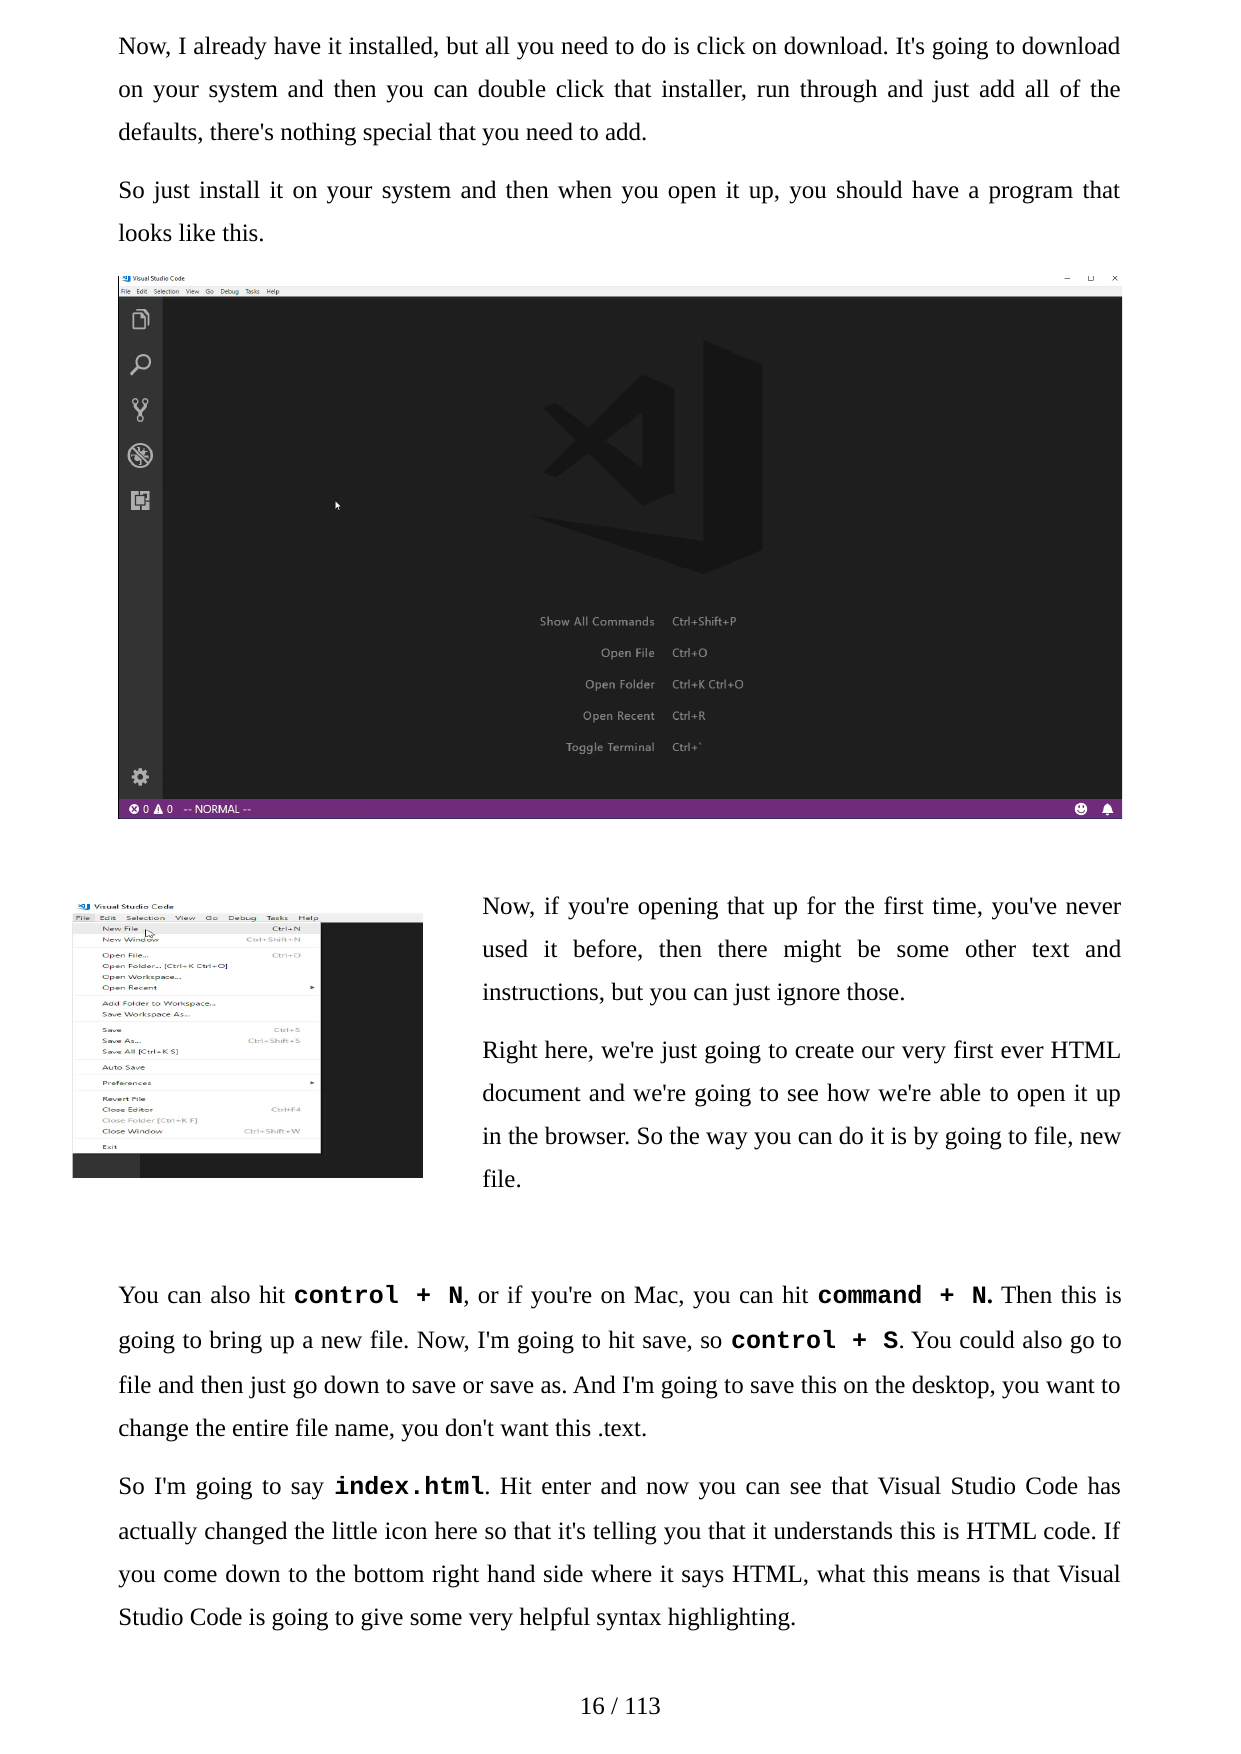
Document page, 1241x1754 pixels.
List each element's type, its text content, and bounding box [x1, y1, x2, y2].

text You can also hit control + N, or if you're on Mac, you can hit command + N. Then this is going to bring up a new file. Now, I'm going to hit save, so control + S. You could also go to file and then just go down to save or save as. And I'm going to save this on the desktop, you want to change the entire file name, you don't want this .text. [118, 1280, 1122, 1442]
picture [118, 276, 1123, 819]
text So just install it on your system and then when you open it up, you should have a program that looks like this. [118, 175, 1122, 247]
picture [72, 904, 423, 1178]
text Now, I already have it installed, but all you need to do is click on download. It's going to download on your system and then you can double click that installer, run through and just add all of the defaults, there's nothing special that you need to add. [118, 31, 1122, 146]
text So I'm going to say index.html. Hit enter and now you can see that Visual Studio Code has actually changed the little icon here so that it's telling you that it understands this is HTML code. If you come down to the bottom right hand side where it says HTML, what this means is that Visual Studio Code is going to give some very helpful syntax highlighting. [118, 1471, 1122, 1631]
text Right here, we're just going to create our very first ever HTML document and we're going to see how we're able to open it up in the browser. So the way you can do it is by going to file, new file. [118, 1035, 1122, 1193]
text Now, if you're opening that up for the first time, you've never used it before, then there might be some other text and instructions, but you can just ignore those. [118, 891, 1122, 1006]
